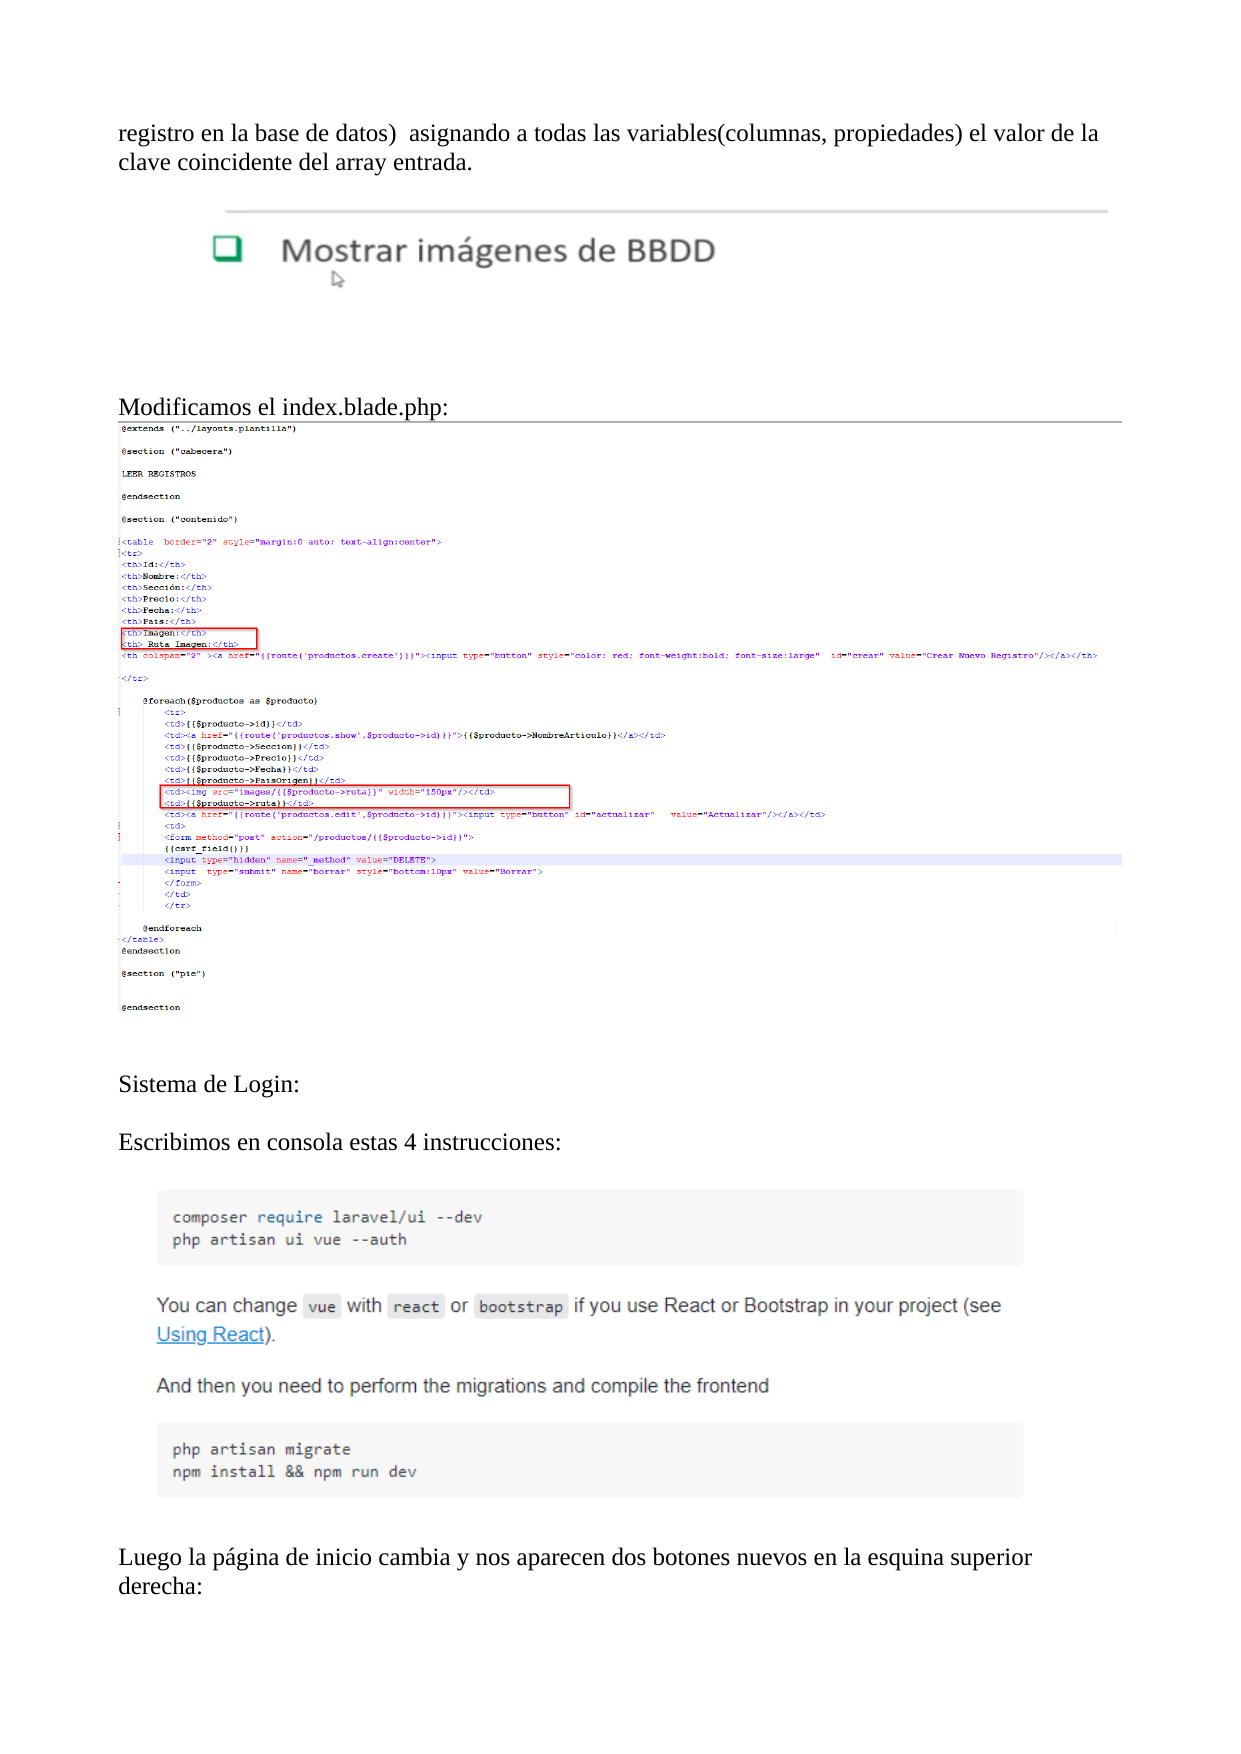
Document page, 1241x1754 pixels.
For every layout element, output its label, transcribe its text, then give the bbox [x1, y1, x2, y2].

text Escribimos en consola estas 4 instrucciones: [118, 1127, 1122, 1155]
text Sistema de Login: [118, 1069, 1122, 1098]
text registro en la base de datos) asignando a todas las variables(columnas, propiedades) el valor de la clave coincidente del array entrada. [118, 118, 1122, 176]
picture [118, 421, 1122, 1012]
text Luego la página de inicio cambia y nos aparecen dos botones nuevos en la esquina superior derecha: [118, 1542, 1122, 1600]
picture [132, 204, 1108, 393]
text Modificamos el index.blade.php: [118, 204, 1122, 421]
picture [118, 1184, 1122, 1514]
